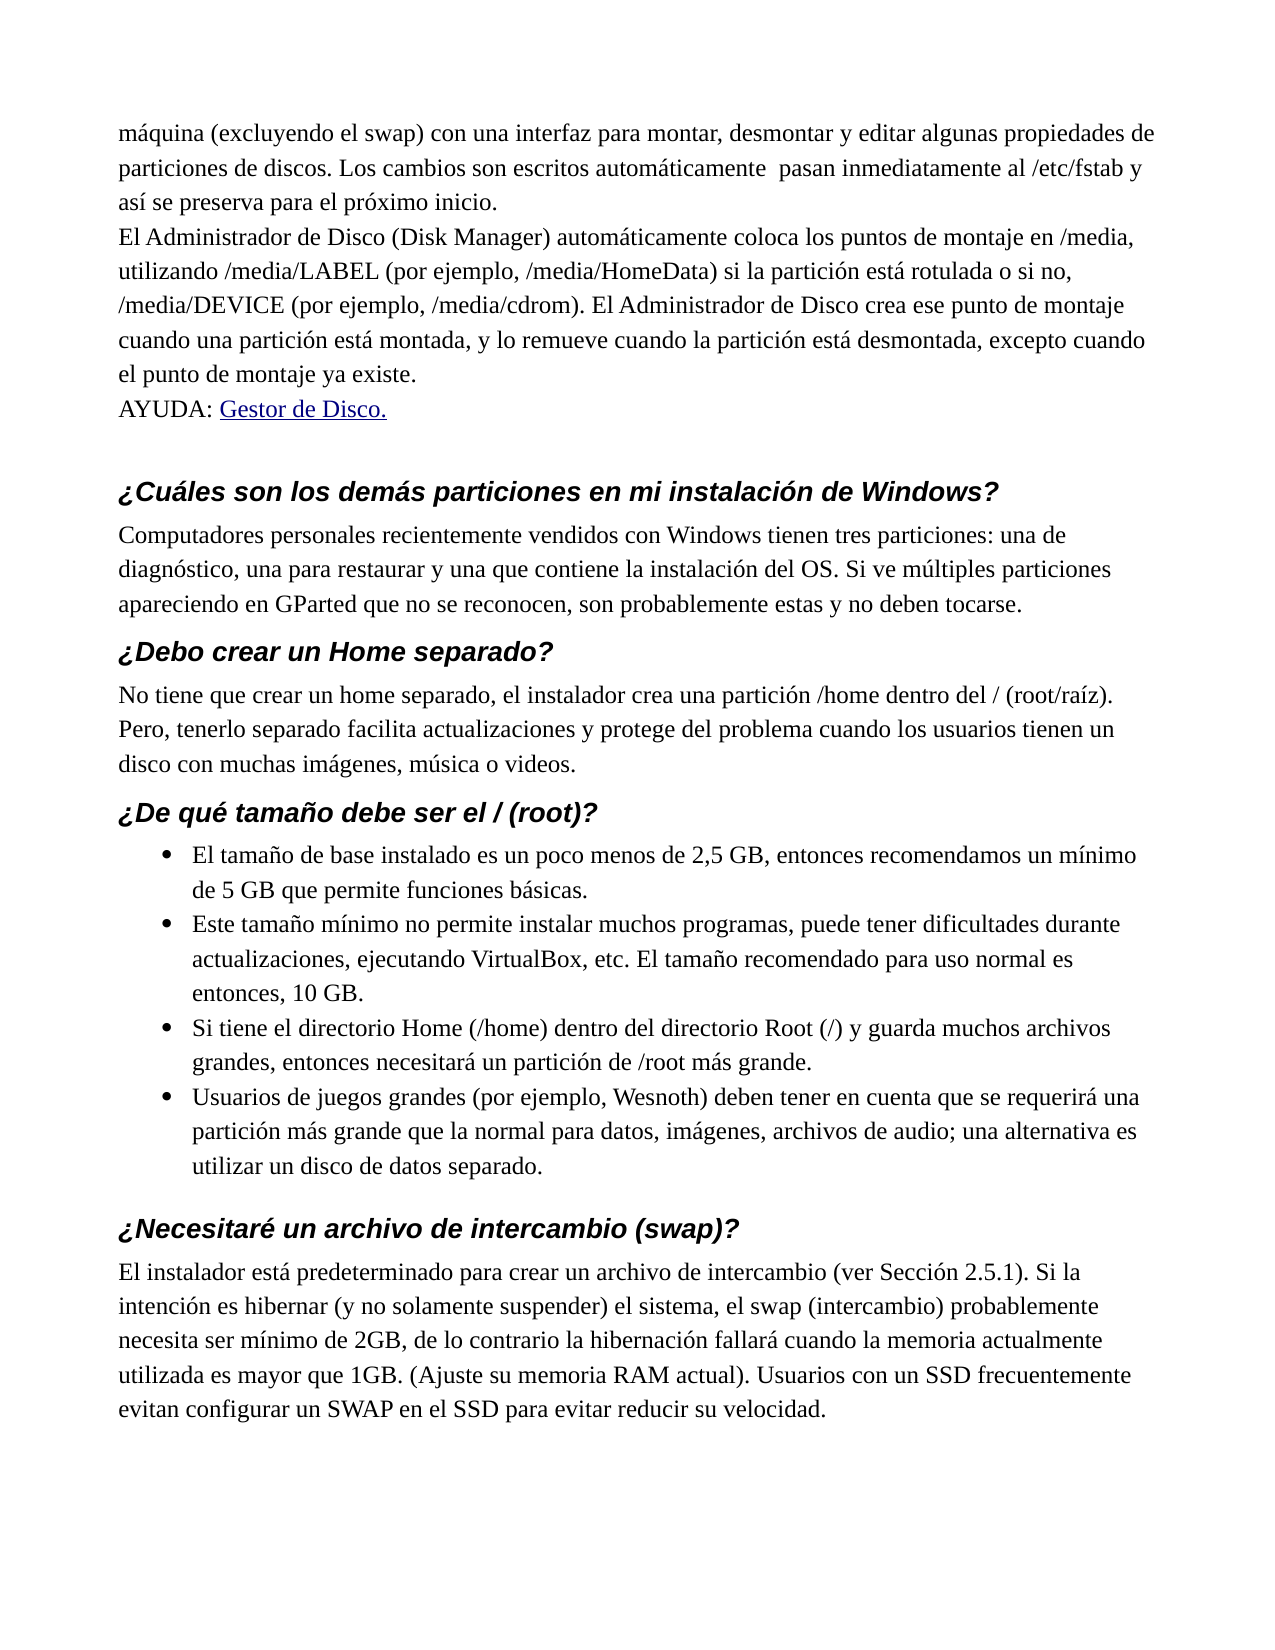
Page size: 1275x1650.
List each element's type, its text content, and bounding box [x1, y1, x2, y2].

subtitle ¿Necesitaré un archivo de intercambio (swap)? [118, 1212, 1157, 1244]
list Este tamaño mínimo no permite instalar muchos programas, puede tener dificultades durante actualizaciones, ejecutando VirtualBox, etc. El tamaño recomendado para uso normal es entonces, 10 GB. [162, 909, 1157, 1007]
text No tiene que crear un home separado, el instalador crea una partición /home dentro del / (root/raíz). Pero, tenerlo separado facilita actualizaciones y protege del problema cuando los usuarios tienen un disco con muchas imágenes, música o videos. [118, 680, 1157, 778]
text AYUDA: Gestor de Disco. [118, 394, 1157, 423]
text El instalador está predeterminado para crear un archivo de intercambio (ver Sección 2.5.1). Si la intención es hibernar (y no solamente suspender) el sistema, el swap (intercambio) probablemente necesita ser mínimo de 2GB, de lo contrario la hibernación fallará cuando la memoria actualmente utilizada es mayor que 1GB. (Ajuste su memoria RAM actual). Usuarios con un SSD frecuentemente evitan configurar un SWAP en el SSD para evitar reducir su velocidad. [118, 1257, 1157, 1423]
list Si tiene el directorio Home (/home) dentro del directorio Root (/) y guarda muchos archivos grandes, entonces necesitará un partición de /root más grande. [162, 1013, 1157, 1076]
list Usuarios de juegos grandes (por ejemplo, Wesnoth) deben tener en cuenta que se requerirá una partición más grande que la normal para datos, imágenes, archivos de audio; una alternativa es utilizar un disco de datos separado. [162, 1082, 1157, 1179]
text El Administrador de Disco (Disk Manager) automáticamente coloca los puntos de montaje en /media, utilizando /media/LABEL (por ejemplo, /media/HomeData) si la partición está rotulada o si no, /media/DEVICE (por ejemplo, /media/cdrom). El Administrador de Disco crea ese punto de montaje cuando una partición está montada, y lo remueve cuando la partición está desmontada, excepto cuando el punto de montaje ya existe. [118, 222, 1157, 388]
text máquina (excluyendo el swap) con una interfaz para montar, desmontar y editar algunas propiedades de particiones de discos. Los cambios son escritos automáticamente pasan inmediatamente al /etc/fstab y así se preserva para el próximo inicio. [118, 118, 1157, 216]
list El tamaño de base instalado es un poco menos de 2,5 GB, entonces recomendamos un mínimo de 5 GB que permite funciones básicas. [162, 840, 1157, 904]
text Computadores personales recientemente vendidos con Windows tienen tres particiones: una de diagnóstico, una para restaurar y una que contiene la instalación del OS. Si ve múltiples particiones apareciendo en GParted que no se reconocen, son probablemente estas y no deben tocarse. [118, 520, 1157, 617]
subtitle ¿Debo crear un Home separado? [118, 636, 1157, 668]
subtitle ¿De qué tamaño debe ser el / (root)? [118, 796, 1157, 828]
subtitle ¿Cuáles son los demás particiones en mi instalación de Windows? [118, 475, 1157, 507]
